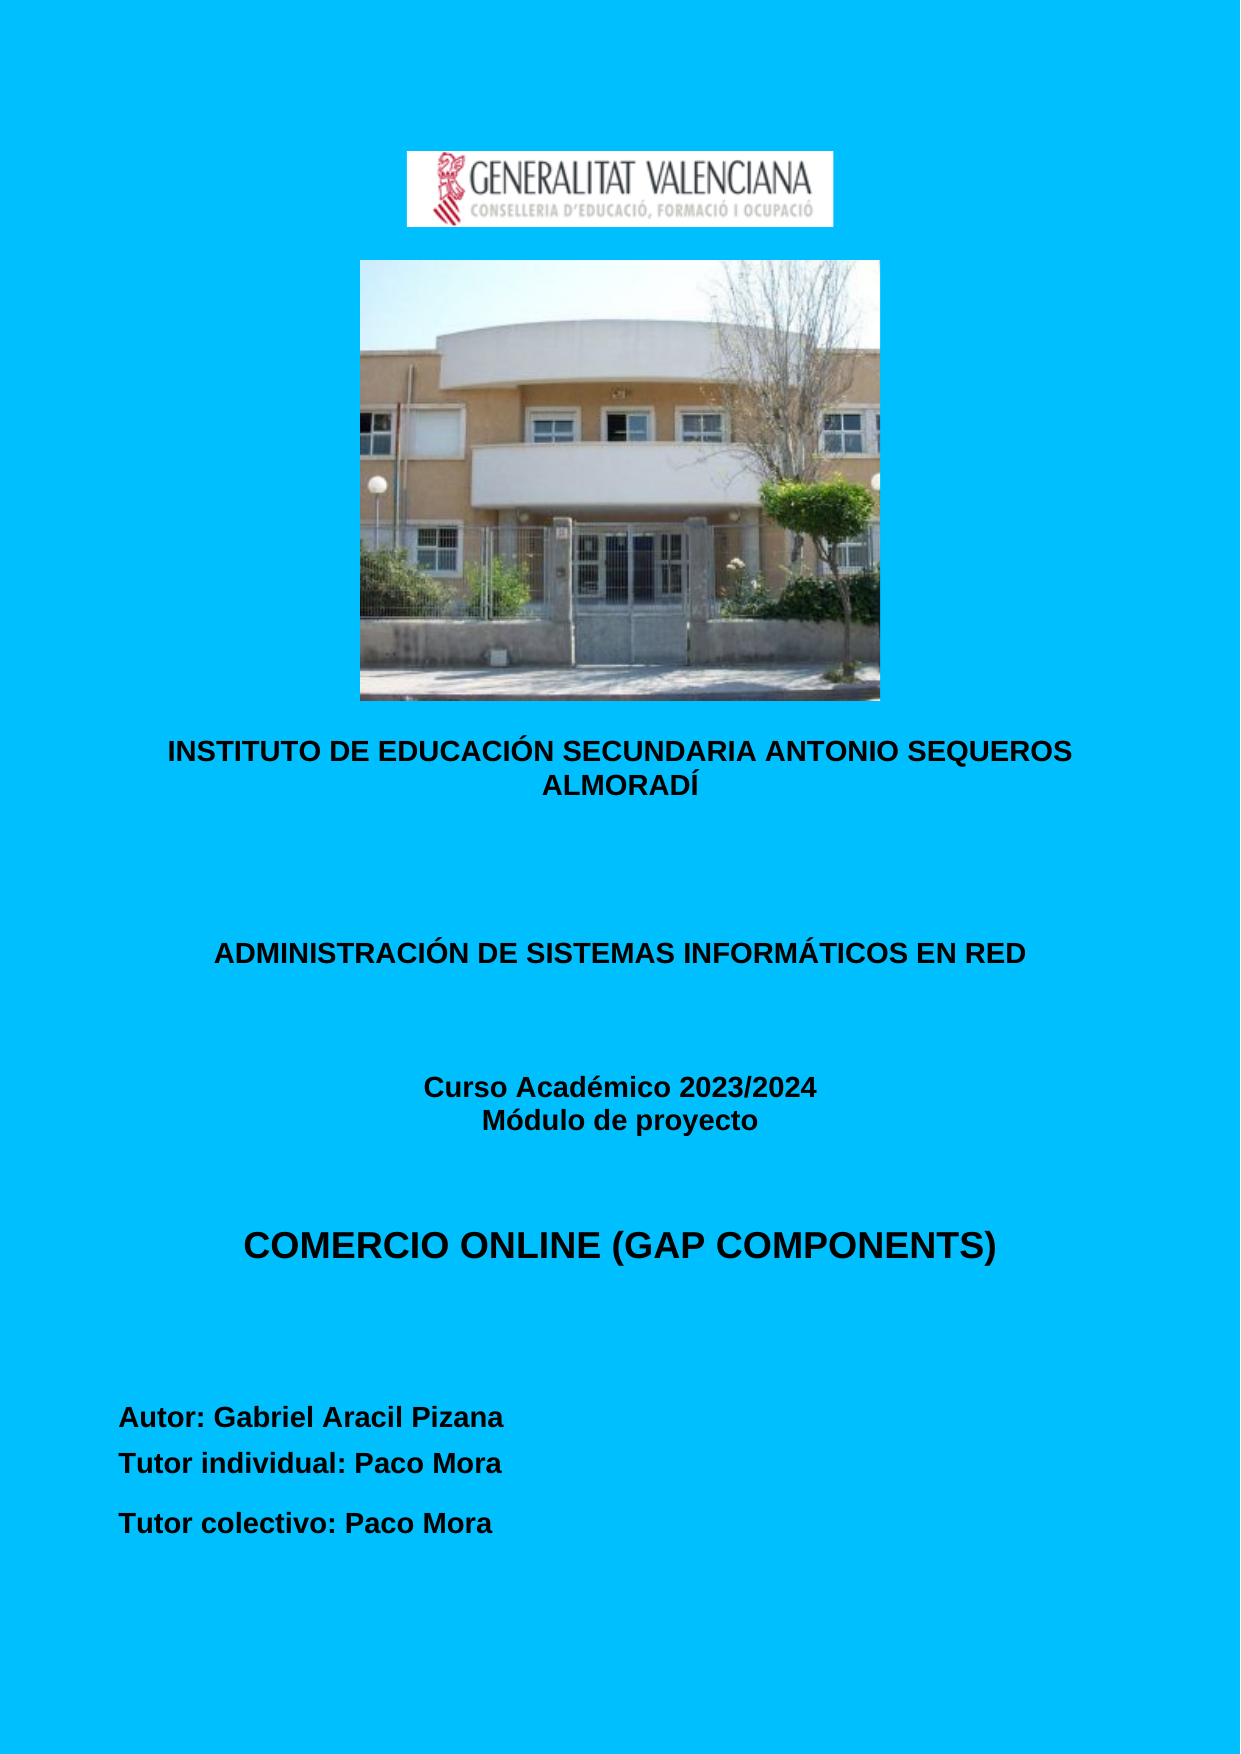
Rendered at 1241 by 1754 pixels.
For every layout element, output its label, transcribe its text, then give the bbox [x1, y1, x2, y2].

text Tutor individual: Paco Mora [118, 1446, 1122, 1480]
text COMERCIO ONLINE (GAP COMPONENTS) [118, 1223, 1122, 1266]
text Módulo de proyecto [118, 1103, 1122, 1137]
text Tutor colectivo: Paco Mora [118, 1506, 1122, 1539]
picture [407, 152, 833, 226]
text ALMORADÍ [118, 768, 1122, 801]
text INSTITUTO DE EDUCACIÓN SECUNDARIA ANTONIO SEQUEROS [118, 734, 1122, 768]
text Curso Académico 2023/2024 [118, 1070, 1122, 1103]
text ADMINISTRACIÓN DE SISTEMAS INFORMÁTICOS EN RED [118, 936, 1122, 969]
text Autor: Gabriel Aracil Pizana [118, 1400, 1122, 1434]
picture [361, 261, 880, 700]
